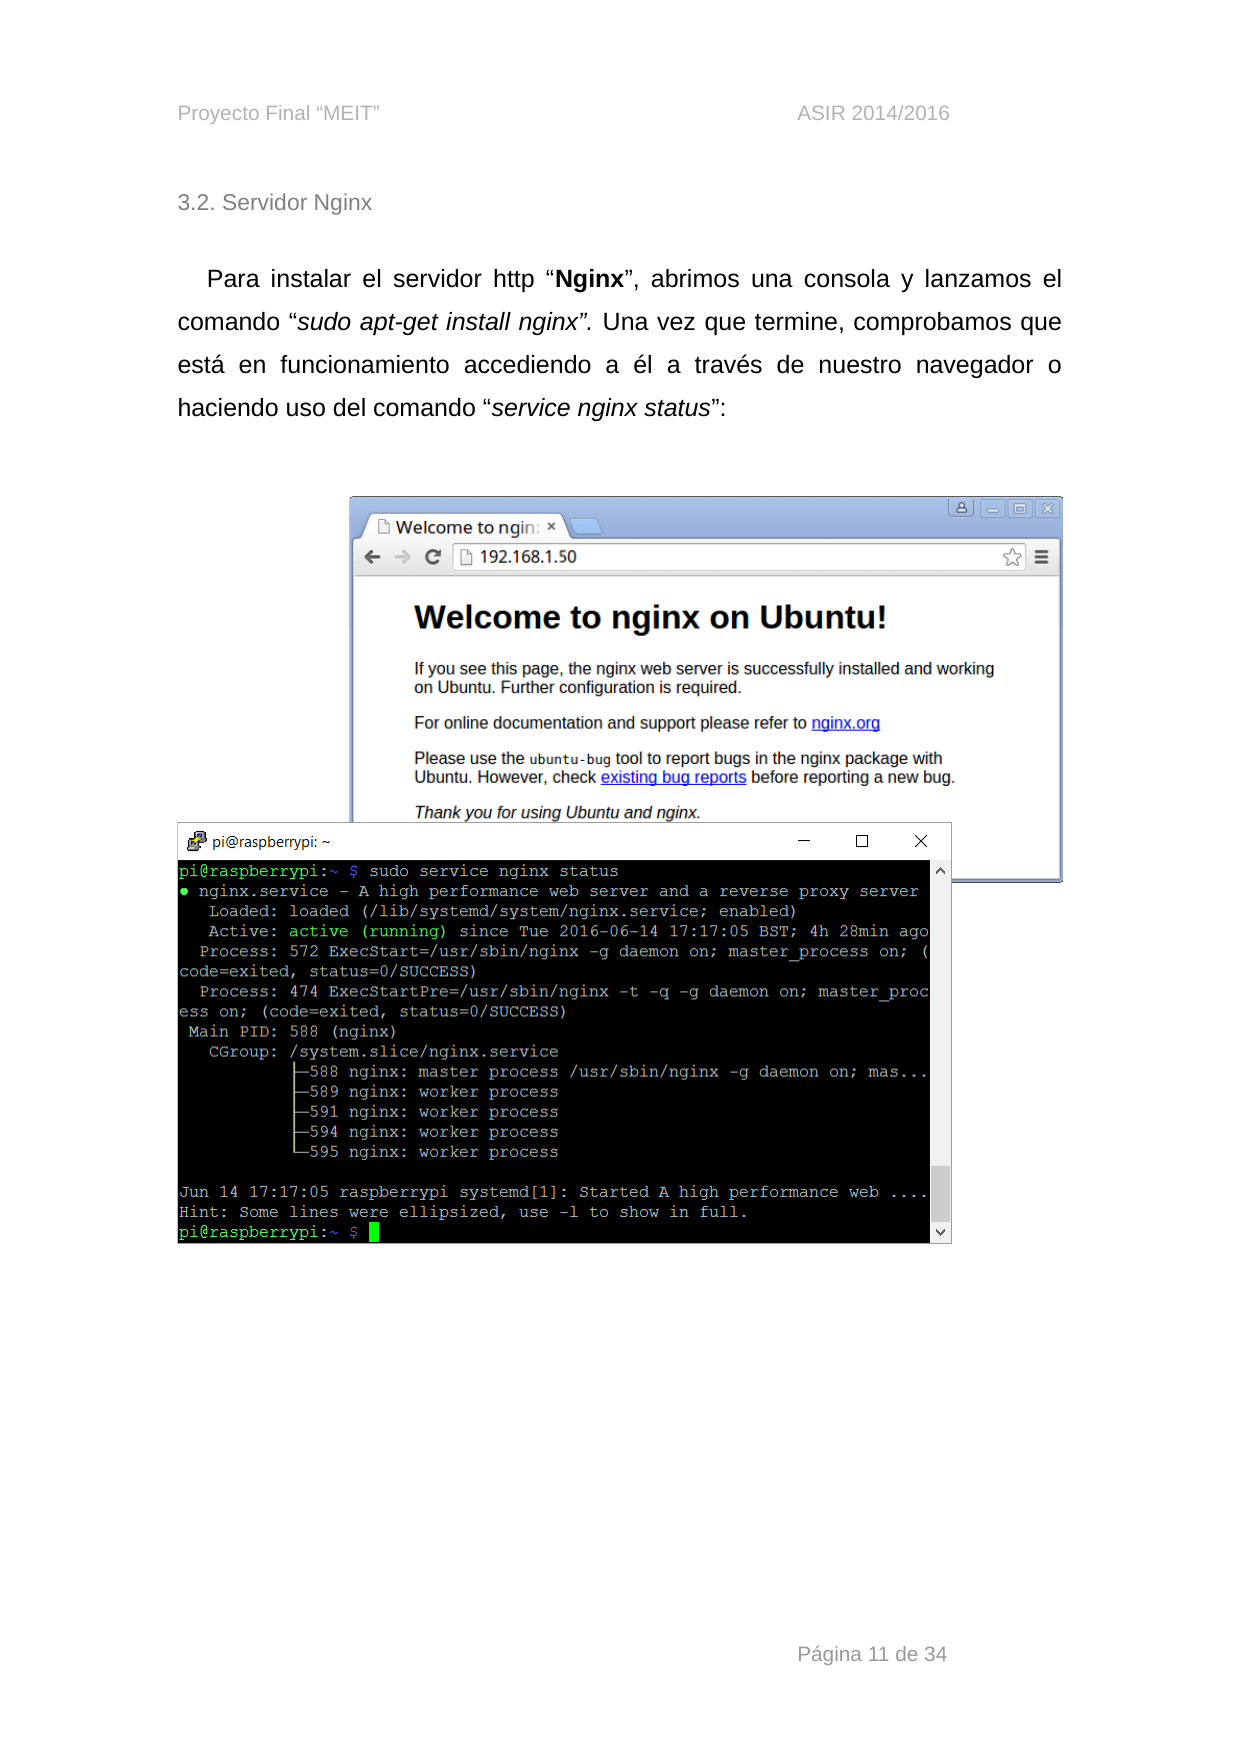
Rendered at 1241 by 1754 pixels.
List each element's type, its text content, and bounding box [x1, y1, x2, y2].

text Para instalar el servidor http “Nginx”, abrimos una consola y lanzamos el comando “sudo apt-get install nginx”. Una vez que termine, comprobamos que está en funcionamiento accediendo a él a través de nuestro navegador o haciendo uso del comando “service nginx status”: [177, 264, 1063, 422]
subtitle 3.2. Servidor Nginx [177, 189, 1063, 216]
picture [177, 496, 1063, 1244]
